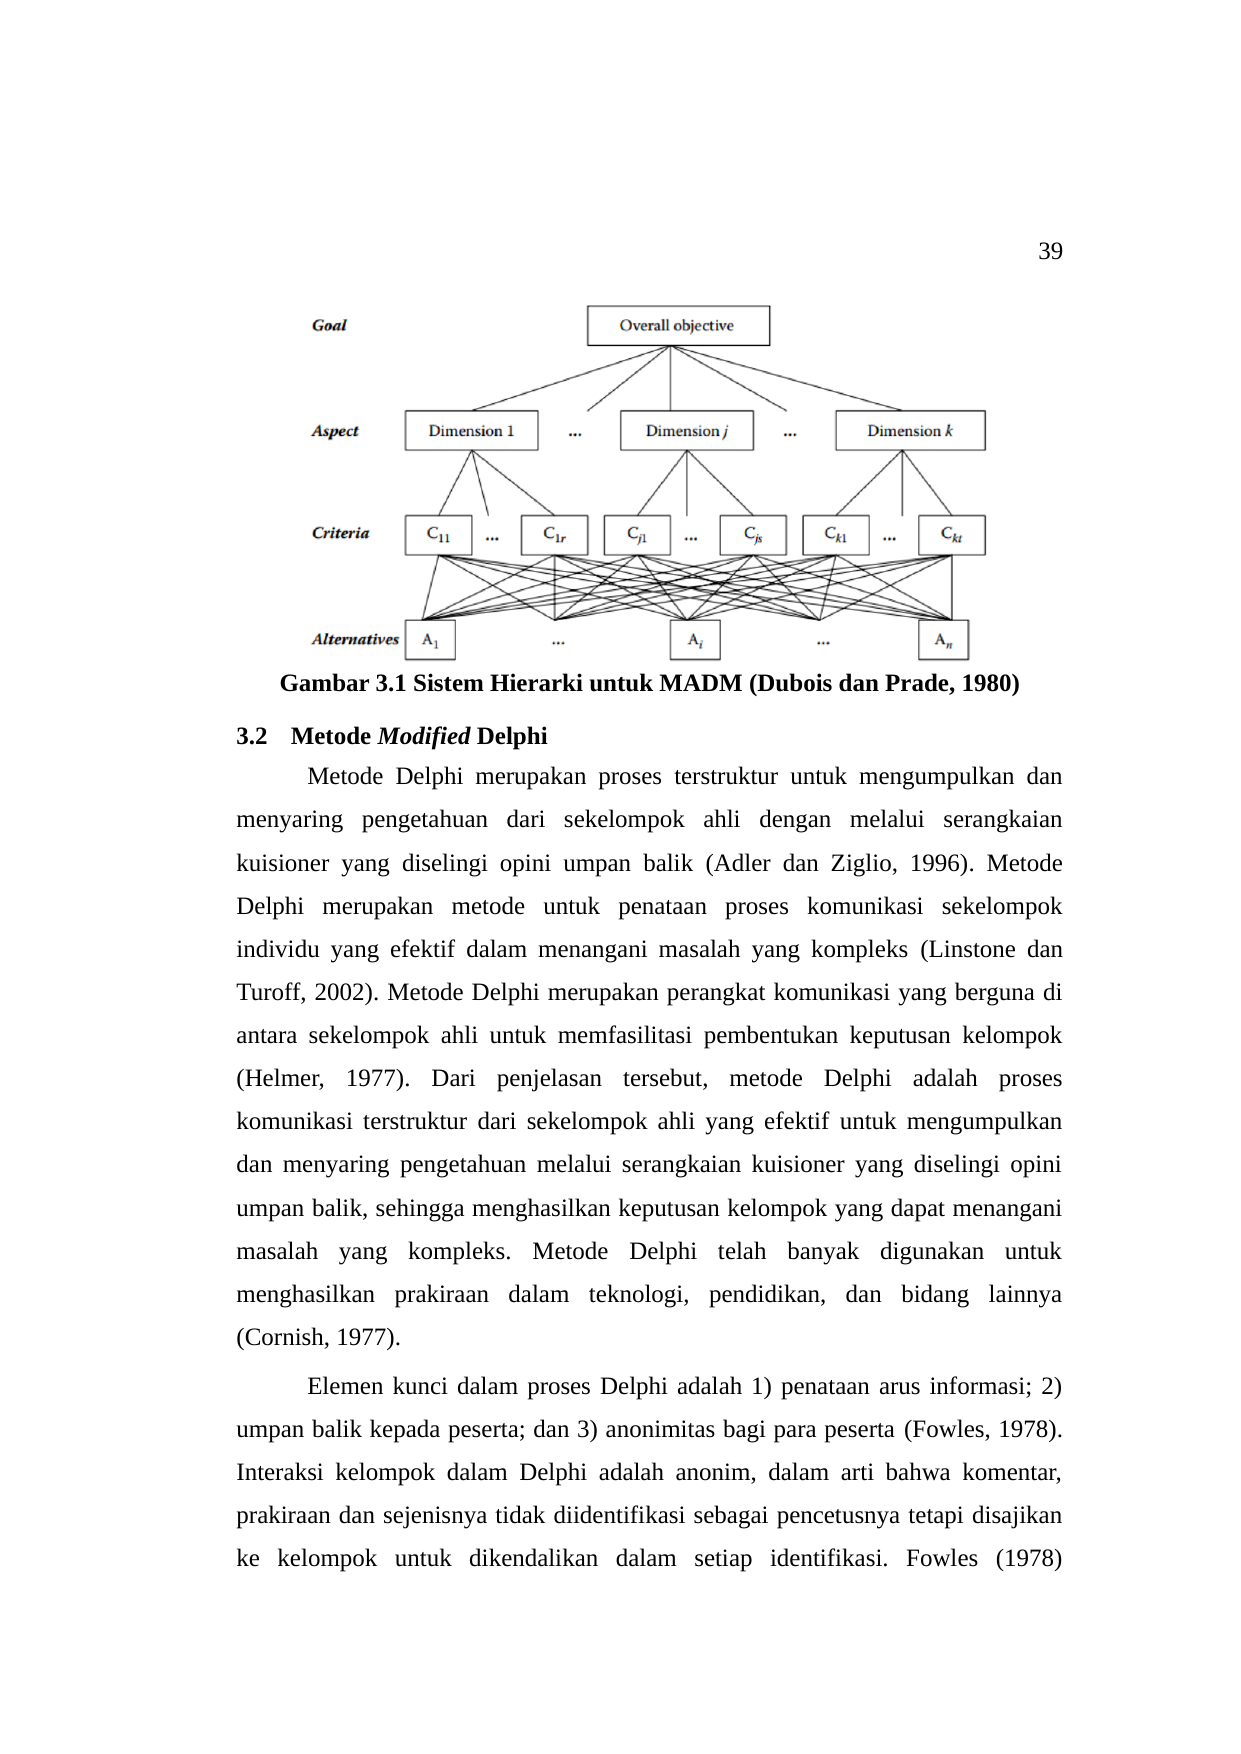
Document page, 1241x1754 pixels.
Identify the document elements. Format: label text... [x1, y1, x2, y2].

subtitle Metode Modified Delphi [236, 721, 1063, 749]
picture [306, 295, 993, 668]
text Elemen kunci dalam proses Delphi adalah 1) penataan arus informasi; 2) umpan balik kepada peserta; dan 3) anonimitas bagi para peserta (Fowles, 1978). Interaksi kelompok dalam Delphi adalah anonim, dalam arti bahwa komentar, prakiraan dan sejenisnya tidak diidentifikasi sebagai pencetusnya tetapi disajikan ke kelompok untuk dikendalikan dalam setiap identifikasi. Fowles (1978) [236, 1371, 1063, 1572]
text Metode Delphi merupakan proses terstruktur untuk mengumpulkan dan menyaring pengetahuan dari sekelompok ahli dengan melalui serangkaian kuisioner yang diselingi opini umpan balik (Adler dan Ziglio, 1996). Metode Delphi merupakan metode untuk penataan proses komunikasi sekelompok individu yang efektif dalam menangani masalah yang kompleks (Linstone dan Turoff, 2002). Metode Delphi merupakan perangkat komunikasi yang berguna di antara sekelompok ahli untuk memfasilitasi pembentukan keputusan kelompok (Helmer, 1977). Dari penjelasan tersebut, metode Delphi adalah proses komunikasi terstruktur dari sekelompok ahli yang efektif untuk mengumpulkan dan menyaring pengetahuan melalui serangkaian kuisioner yang diselingi opini umpan balik, sehingga menghasilkan keputusan kelompok yang dapat menangani masalah yang kompleks. Metode Delphi telah banyak digunakan untuk menghasilkan prakiraan dalam teknologi, pendidikan, dan bidang lainnya (Cornish, 1977). [236, 761, 1063, 1351]
text Gambar 3.1 Sistem Hierarki untuk MADM (Dubois dan Prade, 1980) [236, 295, 1063, 697]
